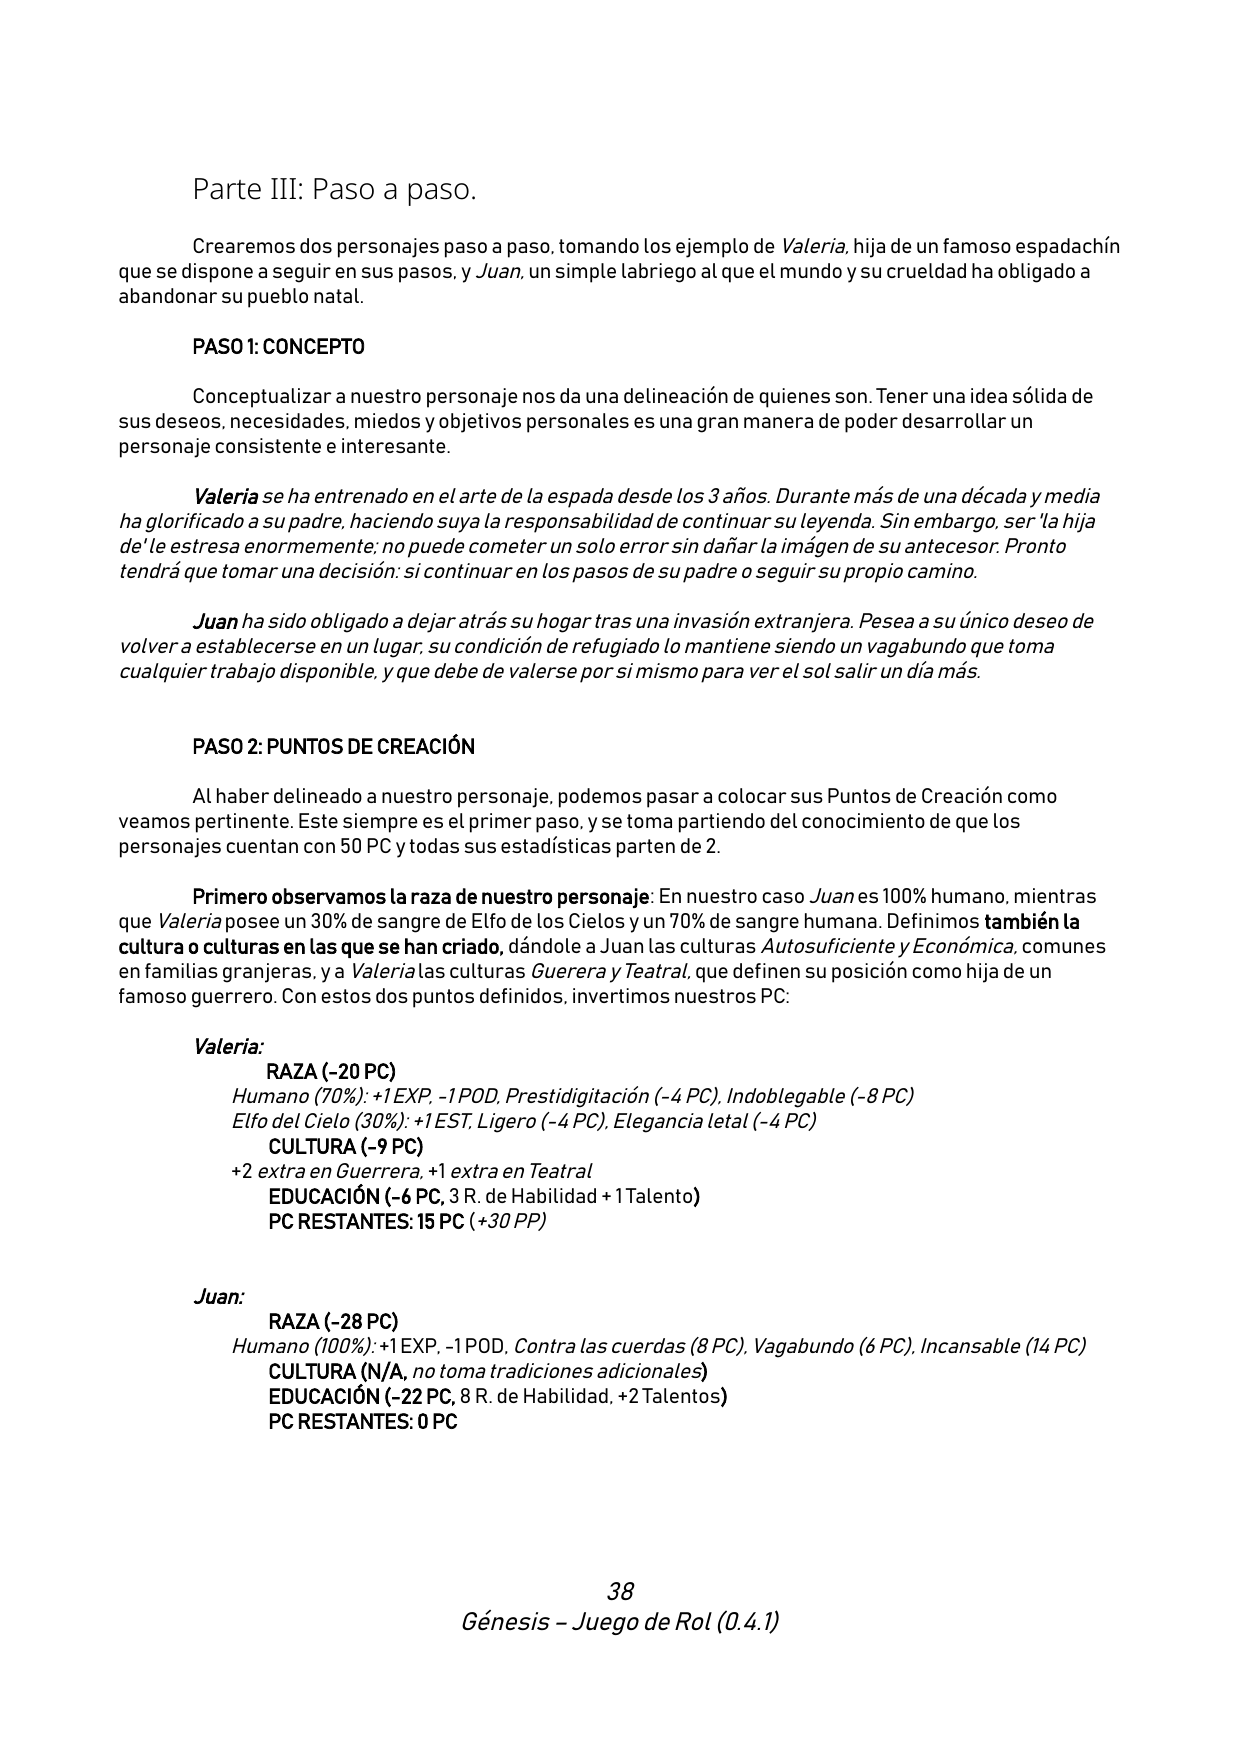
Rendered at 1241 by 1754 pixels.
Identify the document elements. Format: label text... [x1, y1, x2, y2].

text PASO 1: CONCEPTO [118, 333, 1122, 358]
text CULTURA (-9 PC) [268, 1133, 1122, 1158]
text RAZA (-28 PC) [268, 1308, 1122, 1333]
text Elfo del Cielo (30%): +1 EST, Ligero (-4 PC), Elegancia letal (-4 PC) [193, 1108, 1122, 1133]
text Juan ha sido obligado a dejar atrás su hogar tras una invasión extranjera. Pesea a su único deseo de volver a establecerse en un lugar, su condición de refugiado lo mantiene siendo un vagabundo que toma cualquier trabajo disponible, y que debe de valerse por si mismo para ver el sol salir un día más. [118, 608, 1122, 683]
text PC RESTANTES: 15 PC (+30 PP) [268, 1208, 1122, 1233]
text Conceptualizar a nuestro personaje nos da una delineación de quienes son. Tener una idea sólida de sus deseos, necesidades, miedos y objetivos personales es una gran manera de poder desarrollar un personaje consistente e interesante. [118, 383, 1122, 458]
text Primero observamos la raza de nuestro personaje: En nuestro caso Juan es 100% humano, mientras que Valeria posee un 30% de sangre de Elfo de los Cielos y un 70% de sangre humana. Definimos también la cultura o culturas en las que se han criado, dándole a Juan las culturas Autosuficiente y Económica, comunes en familias granjeras, y a Valeria las culturas Guerera y Teatral, que definen su posición como hija de un famoso guerrero. Con estos dos puntos definidos, invertimos nuestros PC: [118, 883, 1122, 1008]
text Valeria: [118, 1033, 1122, 1058]
text Juan: [193, 1283, 1122, 1308]
text Al haber delineado a nuestro personaje, podemos pasar a colocar sus Puntos de Creación como veamos pertinente. Este siempre es el primer paso, y se toma partiendo del conocimiento de que los personajes cuentan con 50 PC y todas sus estadísticas parten de 2. [118, 783, 1122, 858]
subtitle Parte III: Paso a paso. [118, 168, 1122, 208]
text EDUCACIÓN (-22 PC, 8 R. de Habilidad, +2 Talentos) [268, 1383, 1122, 1408]
text Valeria se ha entrenado en el arte de la espada desde los 3 años. Durante más de una década y media ha glorificado a su padre, haciendo suya la responsabilidad de continuar su leyenda. Sin embargo, ser 'la hija de' le estresa enormemente; no puede cometer un solo error sin dañar la imágen de su antecesor. Pronto tendrá que tomar una decisión: si continuar en los pasos de su padre o seguir su propio camino. [118, 483, 1122, 583]
text Crearemos dos personajes paso a paso, tomando los ejemplo de Valeria, hija de un famoso espadachín que se dispone a seguir en sus pasos, y Juan, un simple labriego al que el mundo y su crueldad ha obligado a abandonar su pueblo natal. [118, 233, 1122, 308]
text +2 extra en Guerrera, +1 extra en Teatral [231, 1158, 1122, 1183]
text PC RESTANTES: 0 PC [268, 1408, 1122, 1433]
text Humano (100%): +1 EXP, -1 POD, Contra las cuerdas (8 PC), Vagabundo (6 PC), Incansable (14 PC) [231, 1333, 1122, 1358]
text CULTURA (N/A, no toma tradiciones adicionales) [268, 1358, 1122, 1383]
text RAZA (-20 PC) [266, 1058, 1122, 1083]
text PASO 2: PUNTOS DE CREACIÓN [118, 733, 1122, 758]
text EDUCACIÓN (-6 PC, 3 R. de Habilidad + 1 Talento) [268, 1183, 1122, 1208]
text Humano (70%): +1 EXP, -1 POD, Prestidigitación (-4 PC), Indoblegable (-8 PC) [193, 1083, 1122, 1108]
